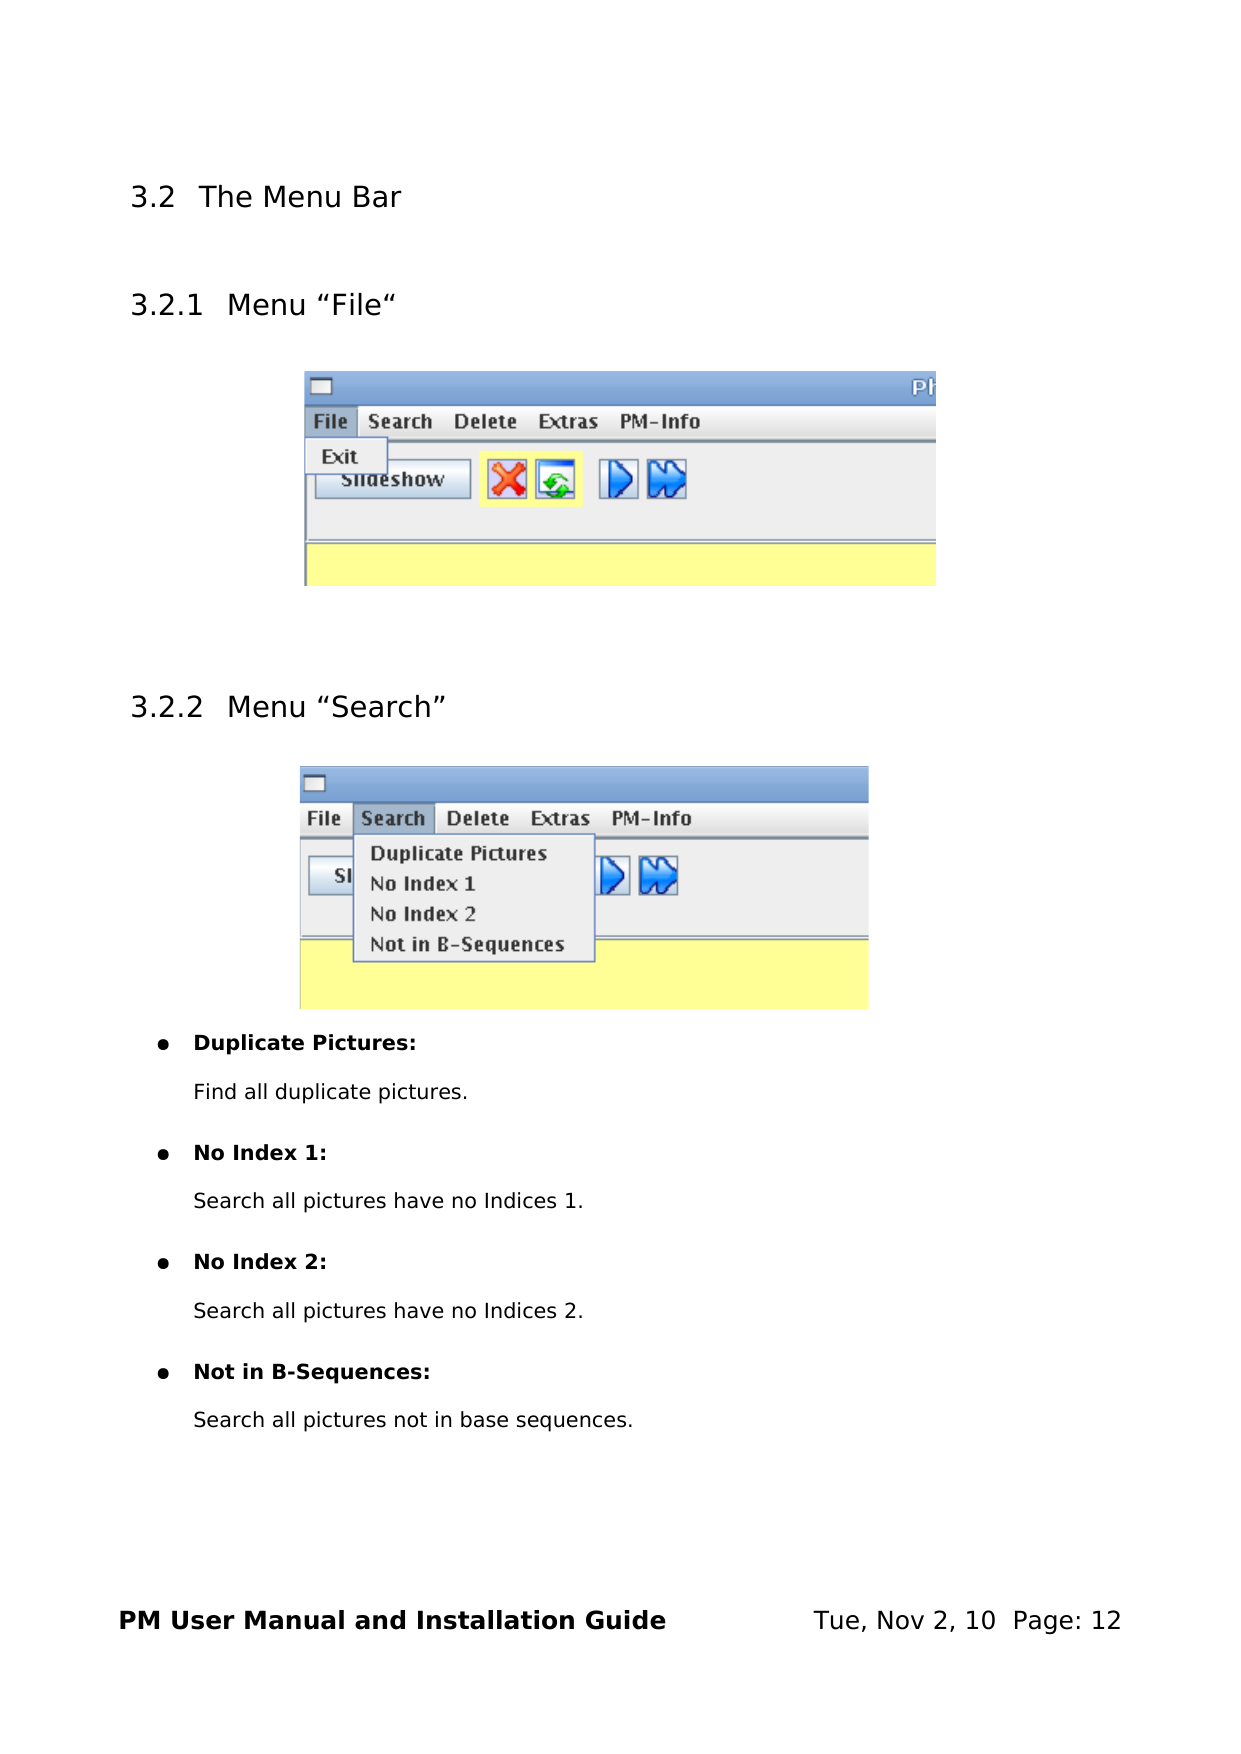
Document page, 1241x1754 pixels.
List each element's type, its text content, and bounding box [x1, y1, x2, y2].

list Not in B-Sequences: Search all pictures not in base sequences. [156, 1360, 1122, 1457]
picture [304, 371, 936, 586]
list No Index 1: Search all pictures have no Indices 1. [156, 1141, 1122, 1238]
subtitle Menu “File“ [130, 288, 1122, 322]
list No Index 2: Search all pictures have no Indices 2. [156, 1250, 1122, 1347]
subtitle The Menu Bar [130, 180, 1122, 214]
list Duplicate Pictures: Find all duplicate pictures. [156, 1031, 1122, 1128]
subtitle Menu “Search” [130, 691, 1122, 724]
picture [299, 766, 869, 1009]
